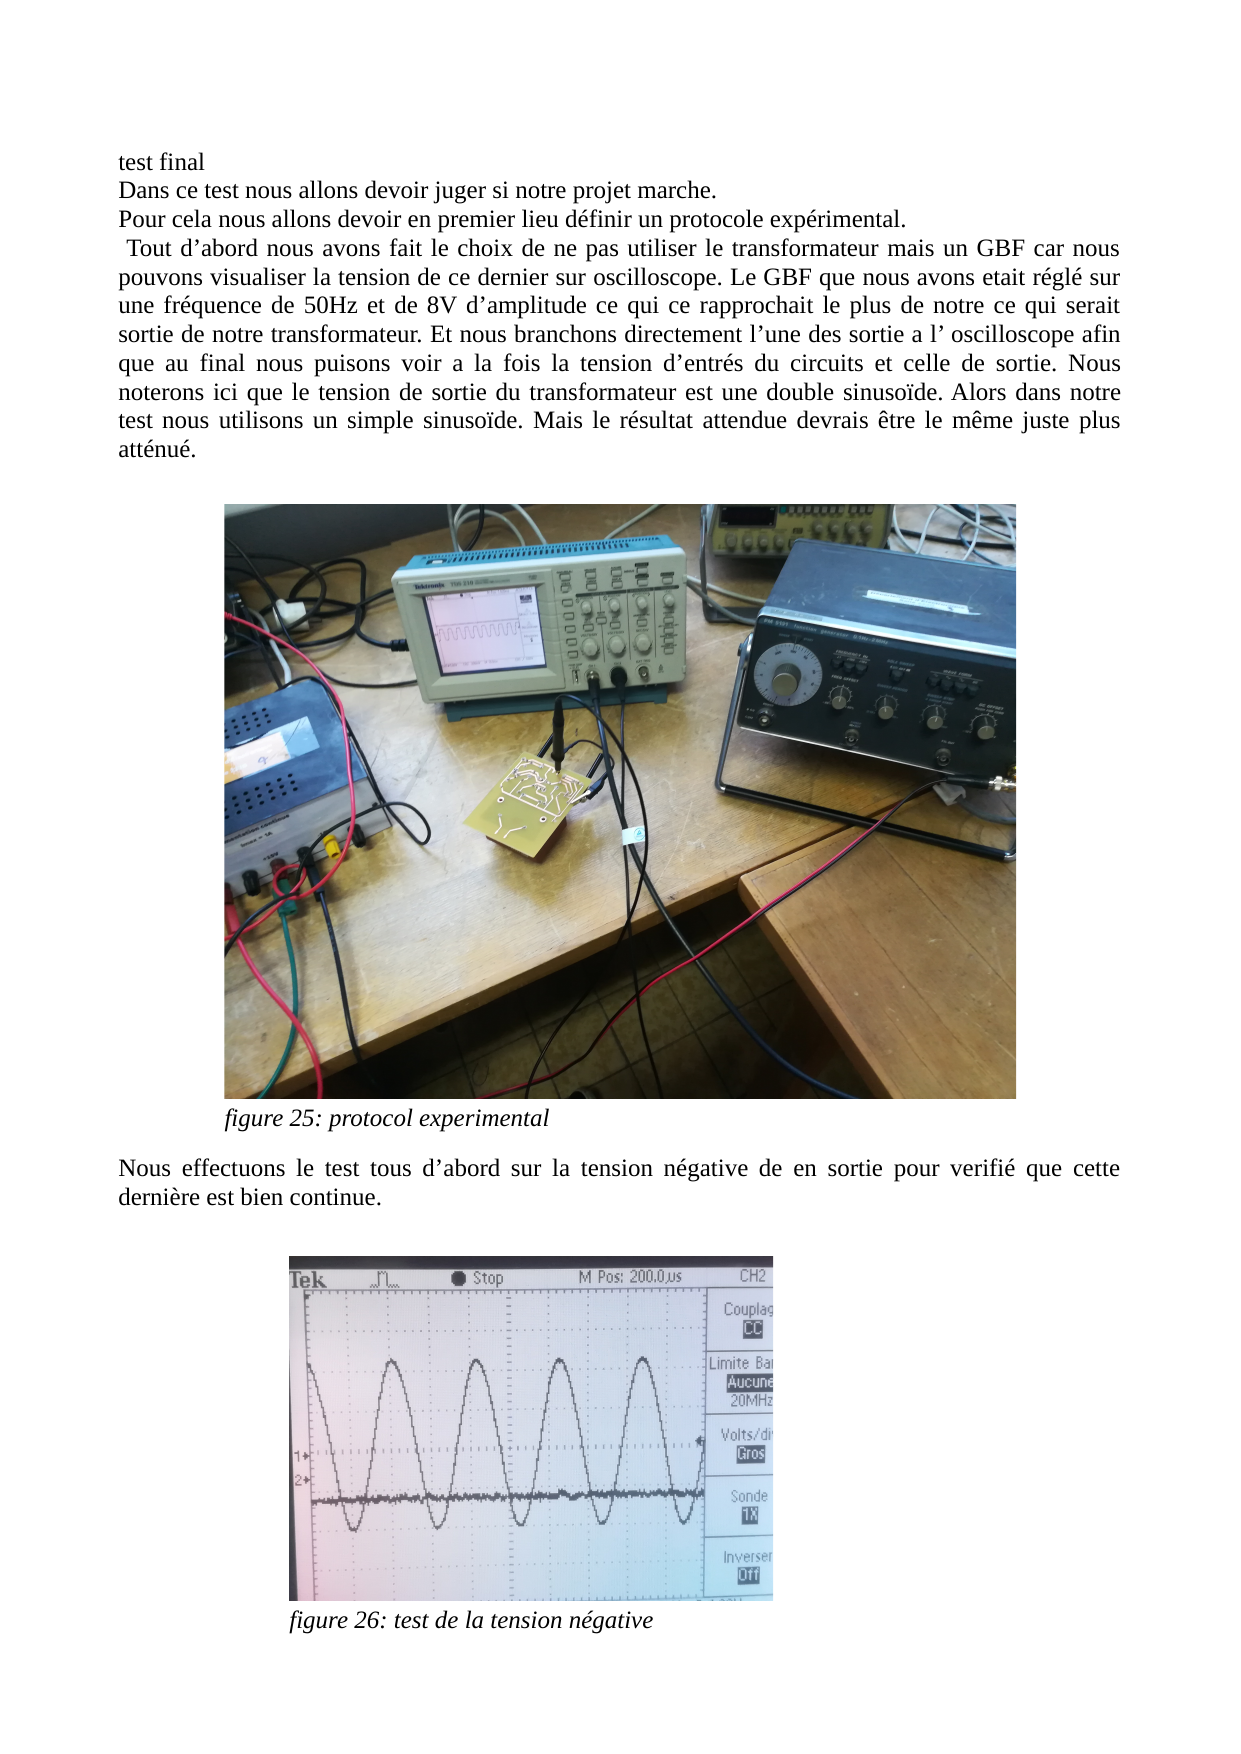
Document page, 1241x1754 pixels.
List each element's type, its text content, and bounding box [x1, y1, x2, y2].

text Dans ce test nous allons devoir juger si notre projet marche. [118, 176, 1122, 204]
text Nous effectuons le test tous d’abord sur la tension négative de en sortie pour verifié que cette dernière est bien continue. [118, 1153, 1122, 1211]
text figure 26: test de la tension négative [289, 1256, 773, 1634]
text test final [118, 147, 1122, 176]
picture [224, 504, 1017, 1099]
picture [491, 1370, 653, 1530]
text Tout d’abord nous avons fait le choix de ne pas utiliser le transformateur mais un GBF car nous pouvons visualiser la tension de ce dernier sur oscilloscope. Le GBF que nous avons etait réglé sur une fréquence de 50Hz et de 8V d’amplitude ce qui ce rapprochait le plus de notre ce qui serait sortie de notre transformateur. Et nous branchons directement l’une des sortie a l’ oscilloscope afin que au final nous puisons voir a la fois la tension d’entrés du circuits et celle de sortie. Nous noterons ici que le tension de sortie du transformateur est une double sinusoïde. Alors dans notre test nous utilisons un simple sinusoïde. Mais le résultat attendue devrais être le même juste plus atténué. [118, 233, 1122, 463]
text Pour cela nous allons devoir en premier lieu définir un protocole expérimental. [118, 204, 1122, 233]
text figure 25: protocol experimental [224, 1099, 1016, 1132]
